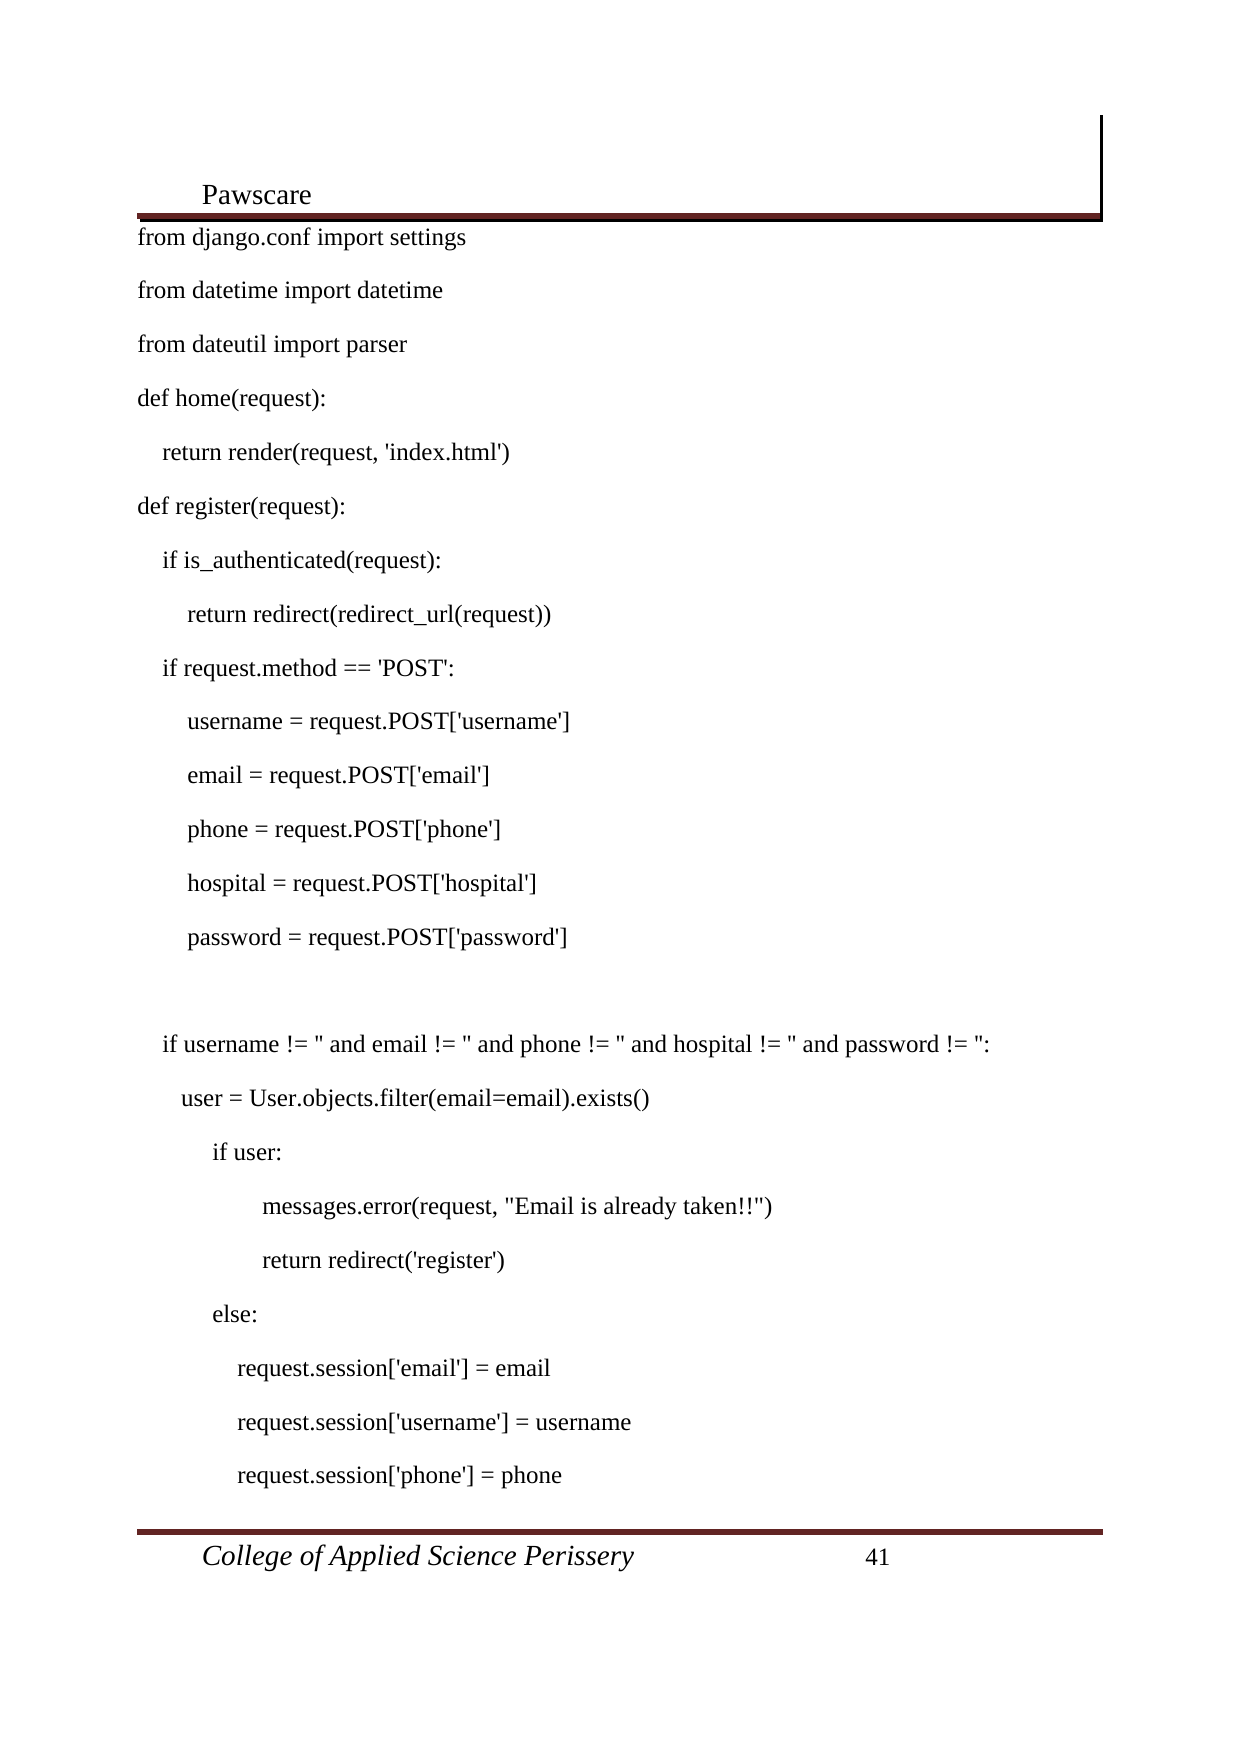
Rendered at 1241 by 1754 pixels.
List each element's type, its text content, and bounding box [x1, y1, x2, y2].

text messages.error(request, "Email is already taken!!") [137, 1191, 1103, 1220]
text email = request.POST['email'] [137, 760, 1103, 789]
text if is_authenticated(request): [137, 545, 1103, 574]
text if request.method == 'POST': [137, 653, 1103, 681]
text from datetime import datetime [137, 276, 1103, 304]
text def home(request): [137, 383, 1103, 412]
text username = request.POST['username'] [137, 706, 1103, 735]
text return redirect('register') [137, 1245, 1103, 1274]
text return render(request, 'index.html') [137, 437, 1103, 466]
text return redirect(redirect_url(request)) [137, 599, 1103, 627]
text if username != '' and email != '' and phone != '' and hospital != '' and password != '': [137, 1029, 1103, 1058]
text if user: [137, 1137, 1103, 1166]
text request.session['username'] = username [137, 1407, 1103, 1435]
text def register(request): [137, 491, 1103, 520]
text else: [137, 1299, 1103, 1328]
text from dateutil import parser [137, 329, 1103, 358]
text hospital = request.POST['hospital'] [137, 868, 1103, 897]
text user = User.objects.filter(email=email).exists() [137, 1083, 1103, 1112]
text request.session['email'] = email [137, 1353, 1103, 1381]
text request.session['phone'] = phone [137, 1460, 1103, 1489]
text password = request.POST['password'] [137, 922, 1103, 951]
text phone = request.POST['phone'] [137, 814, 1103, 843]
text from django.conf import settings [137, 222, 1103, 251]
